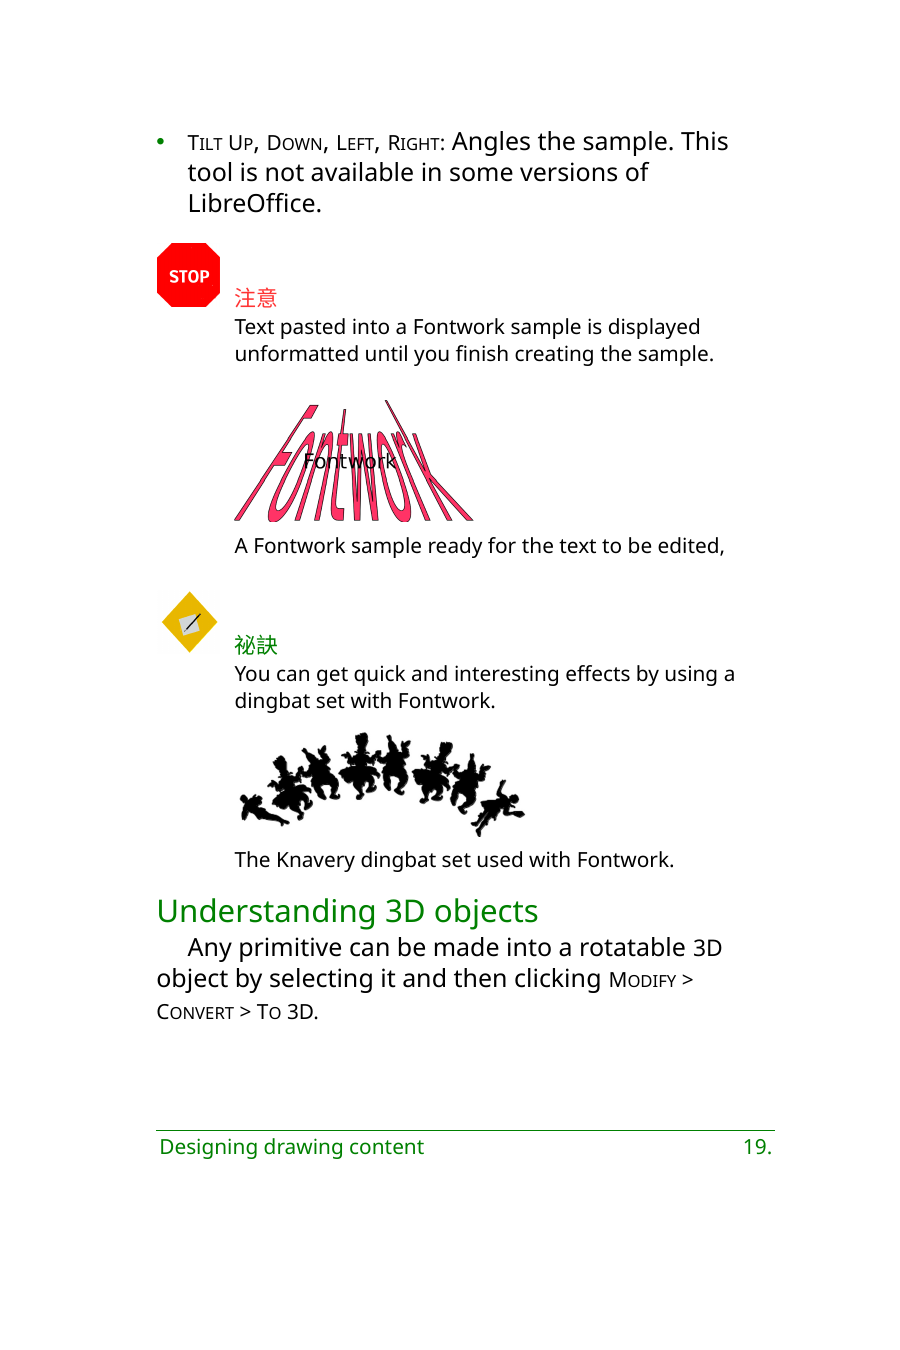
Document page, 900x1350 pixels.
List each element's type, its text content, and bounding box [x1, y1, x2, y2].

table_cell A Fontwork sample ready for the text to be edited, [234, 524, 775, 558]
text You can get quick and interesting effects by using a dingbat set with Fontwork. [234, 659, 775, 714]
picture [234, 397, 479, 522]
table_cell The Knavery dingbat set used with Fontwork. [234, 838, 775, 873]
list 祕訣 [156, 590, 775, 659]
text Text pasted into a Fontwork sample is displayed unformatted until you finish creating the sample. [234, 312, 775, 367]
picture [157, 590, 220, 654]
list 注意 [156, 243, 775, 312]
table_header [234, 398, 775, 523]
text Any primitive can be made into a rotatable 3D object by selecting it and then clicking Modify > Convert > To 3D. [156, 932, 775, 1025]
subtitle Understanding 3D objects [156, 889, 775, 932]
table_header [234, 729, 775, 838]
list Tilt Up, Down, Left, Right: Angles the sample. This tool is not available in some versions of LibreOffice. [156, 125, 775, 219]
picture [234, 729, 531, 837]
picture [157, 243, 220, 307]
